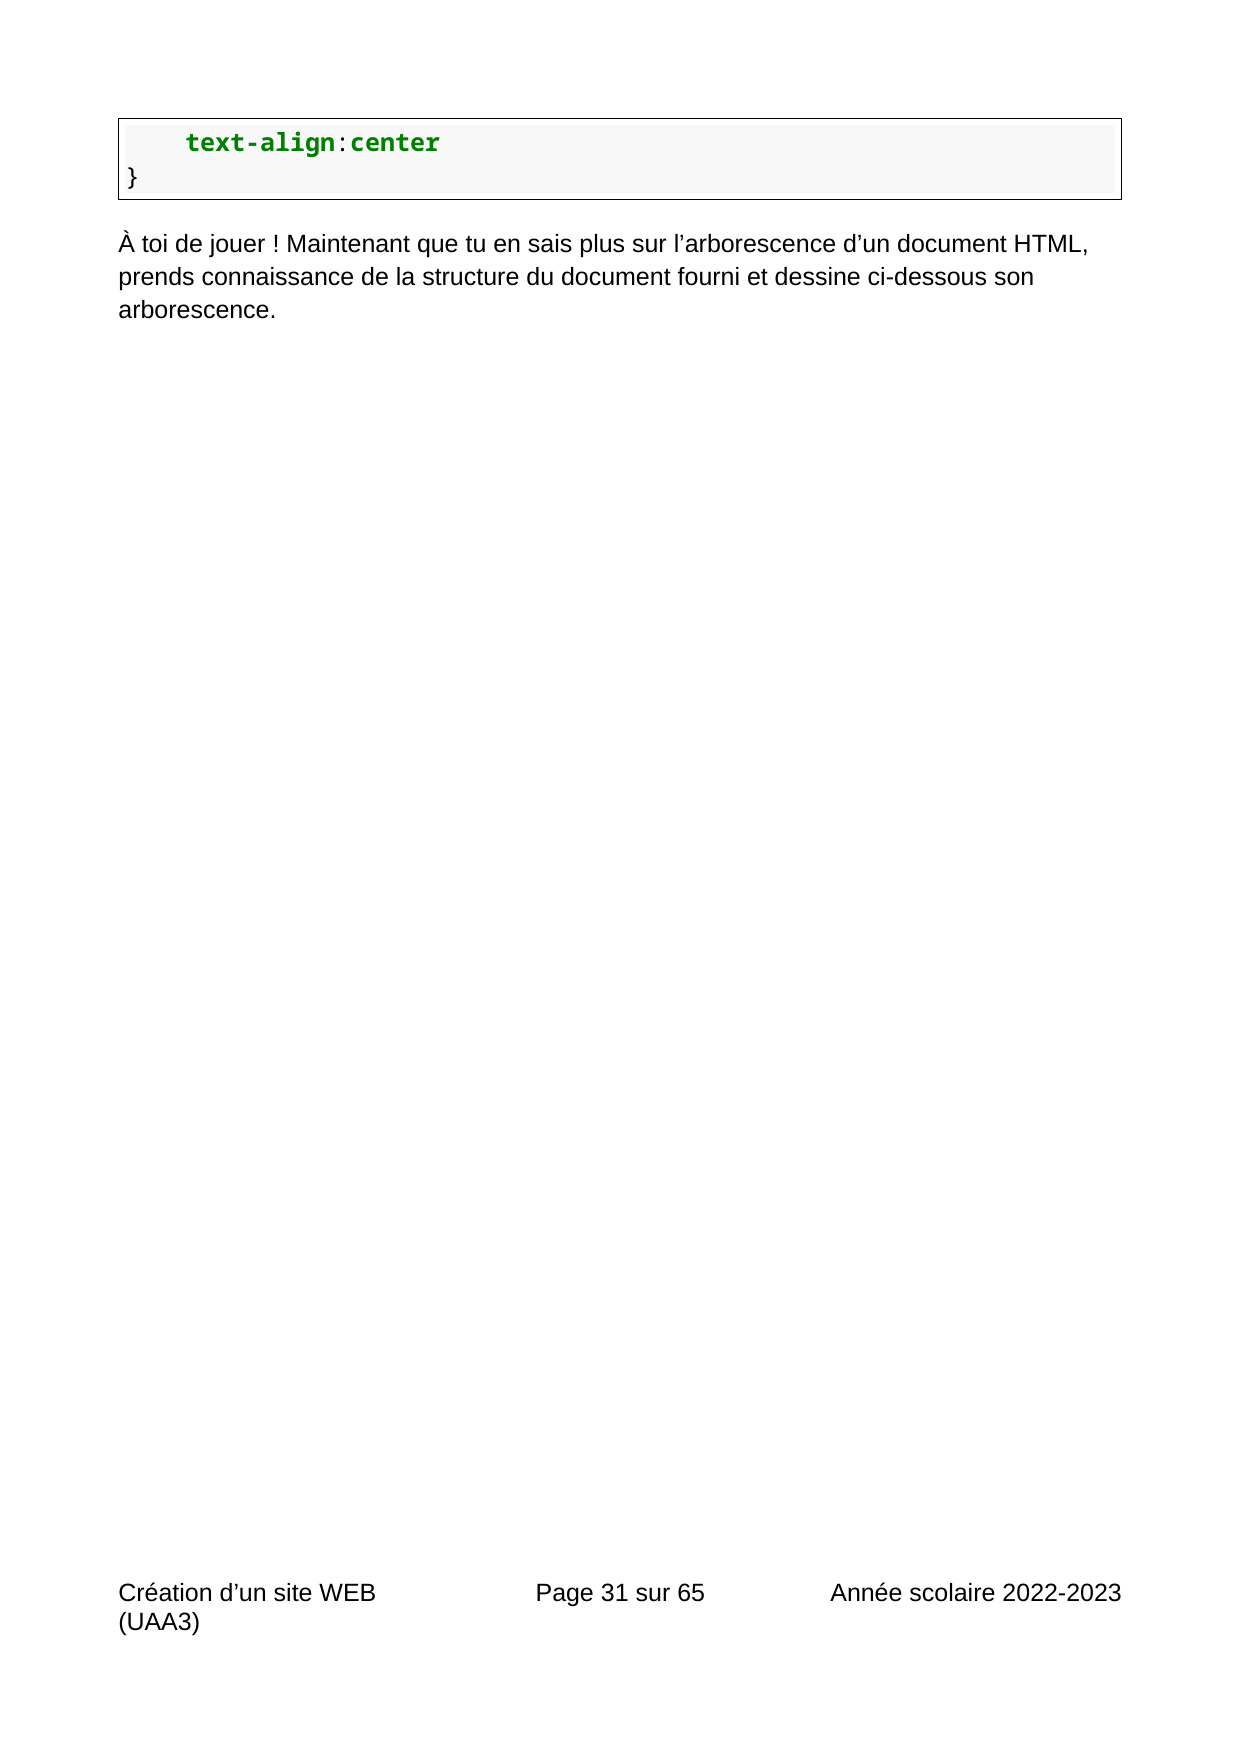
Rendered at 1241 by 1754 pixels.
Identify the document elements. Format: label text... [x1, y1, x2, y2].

text À toi de jouer ! Maintenant que tu en sais plus sur l’arborescence d’un document HTML, prends connaissance de la structure du document fourni et dessine ci-dessous son arborescence. [118, 229, 1122, 324]
table_header text-align:center } [119, 119, 1121, 199]
